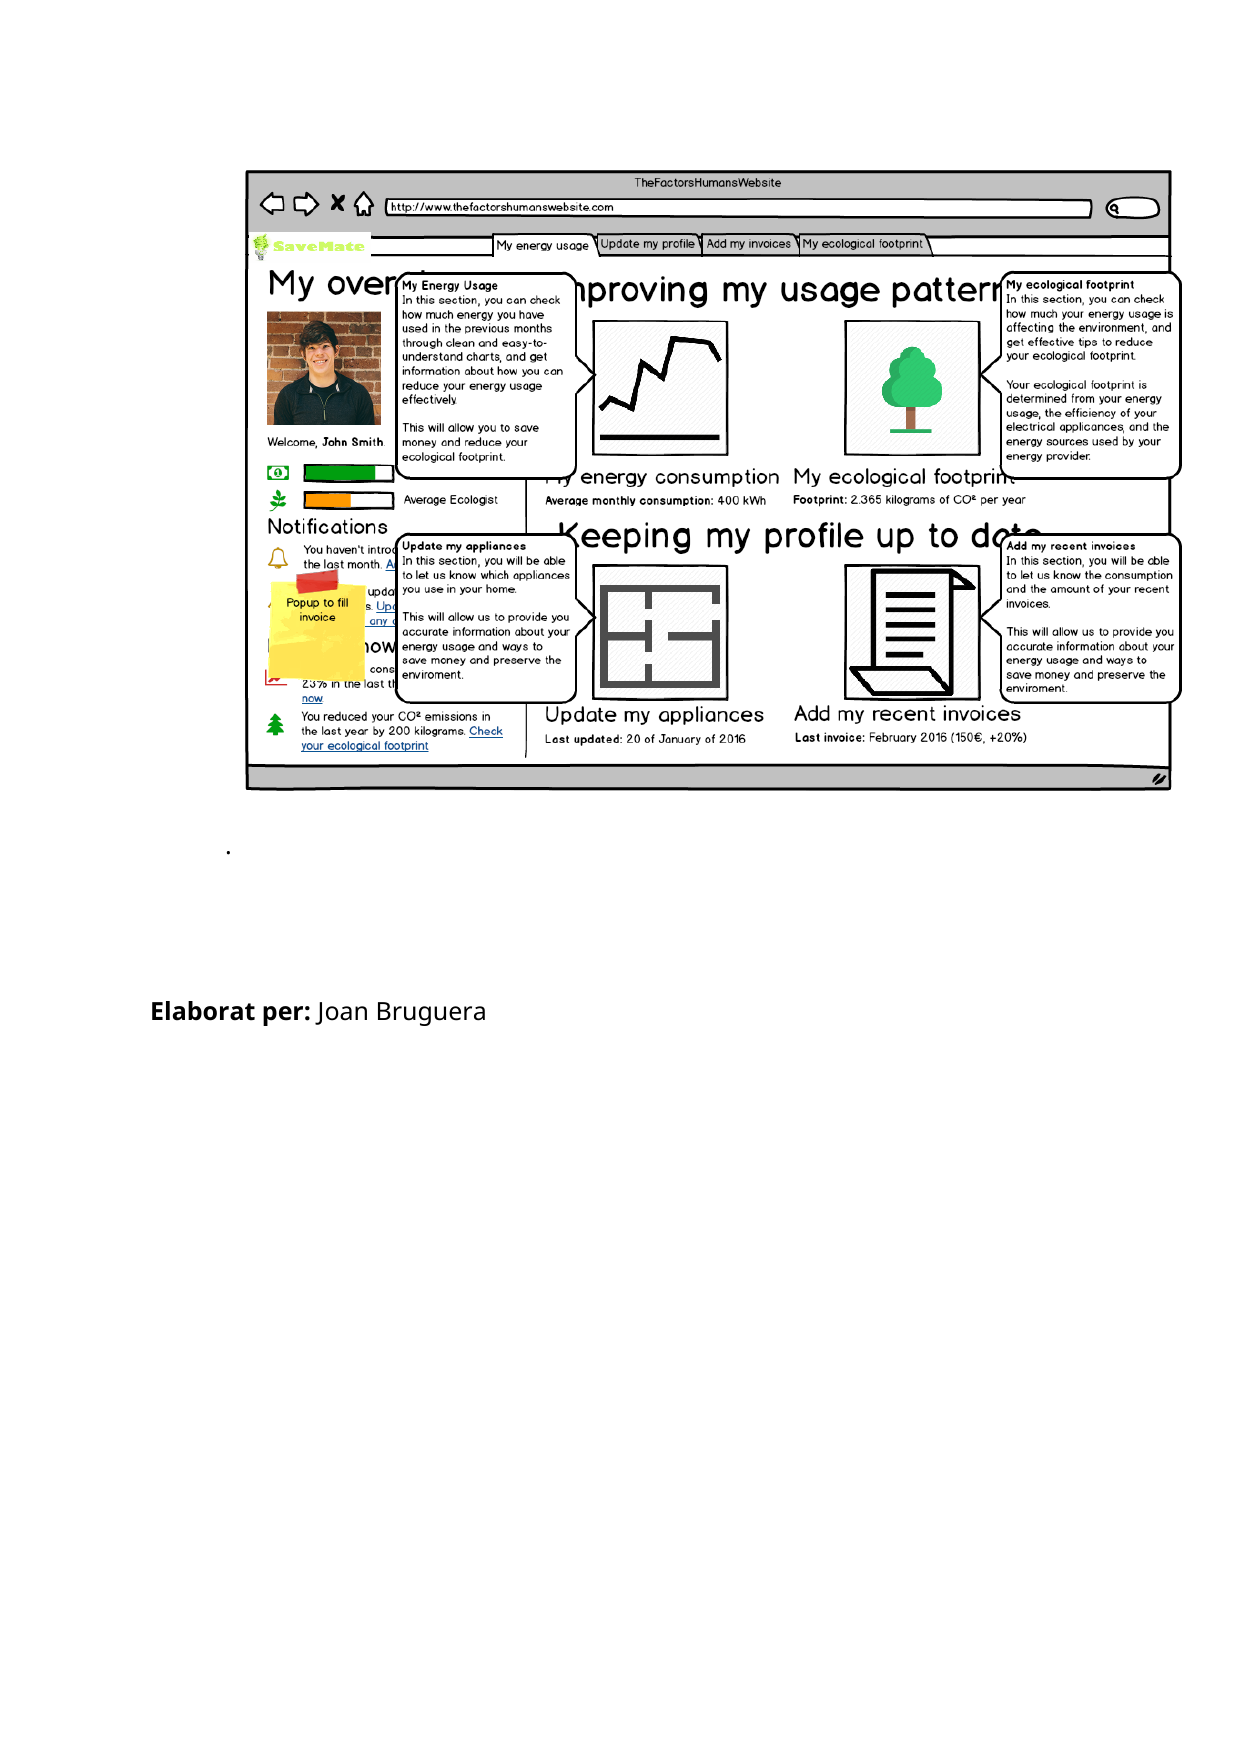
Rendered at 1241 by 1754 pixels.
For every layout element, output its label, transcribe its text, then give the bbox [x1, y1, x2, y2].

list Per tal de no saturar a l'usuari amb informació, però al mateix temps presentar-la si aquest la vol, al posar el ratolí a sobre de cadascuna de les etiquetes (hover), es presentaria una capsa de text amb detalls sobre la secció, com es pot observar a la imatge. [187, 150, 1091, 861]
text Elaborat per: Joan Bruguera [150, 993, 1091, 1027]
picture [243, 168, 1184, 794]
